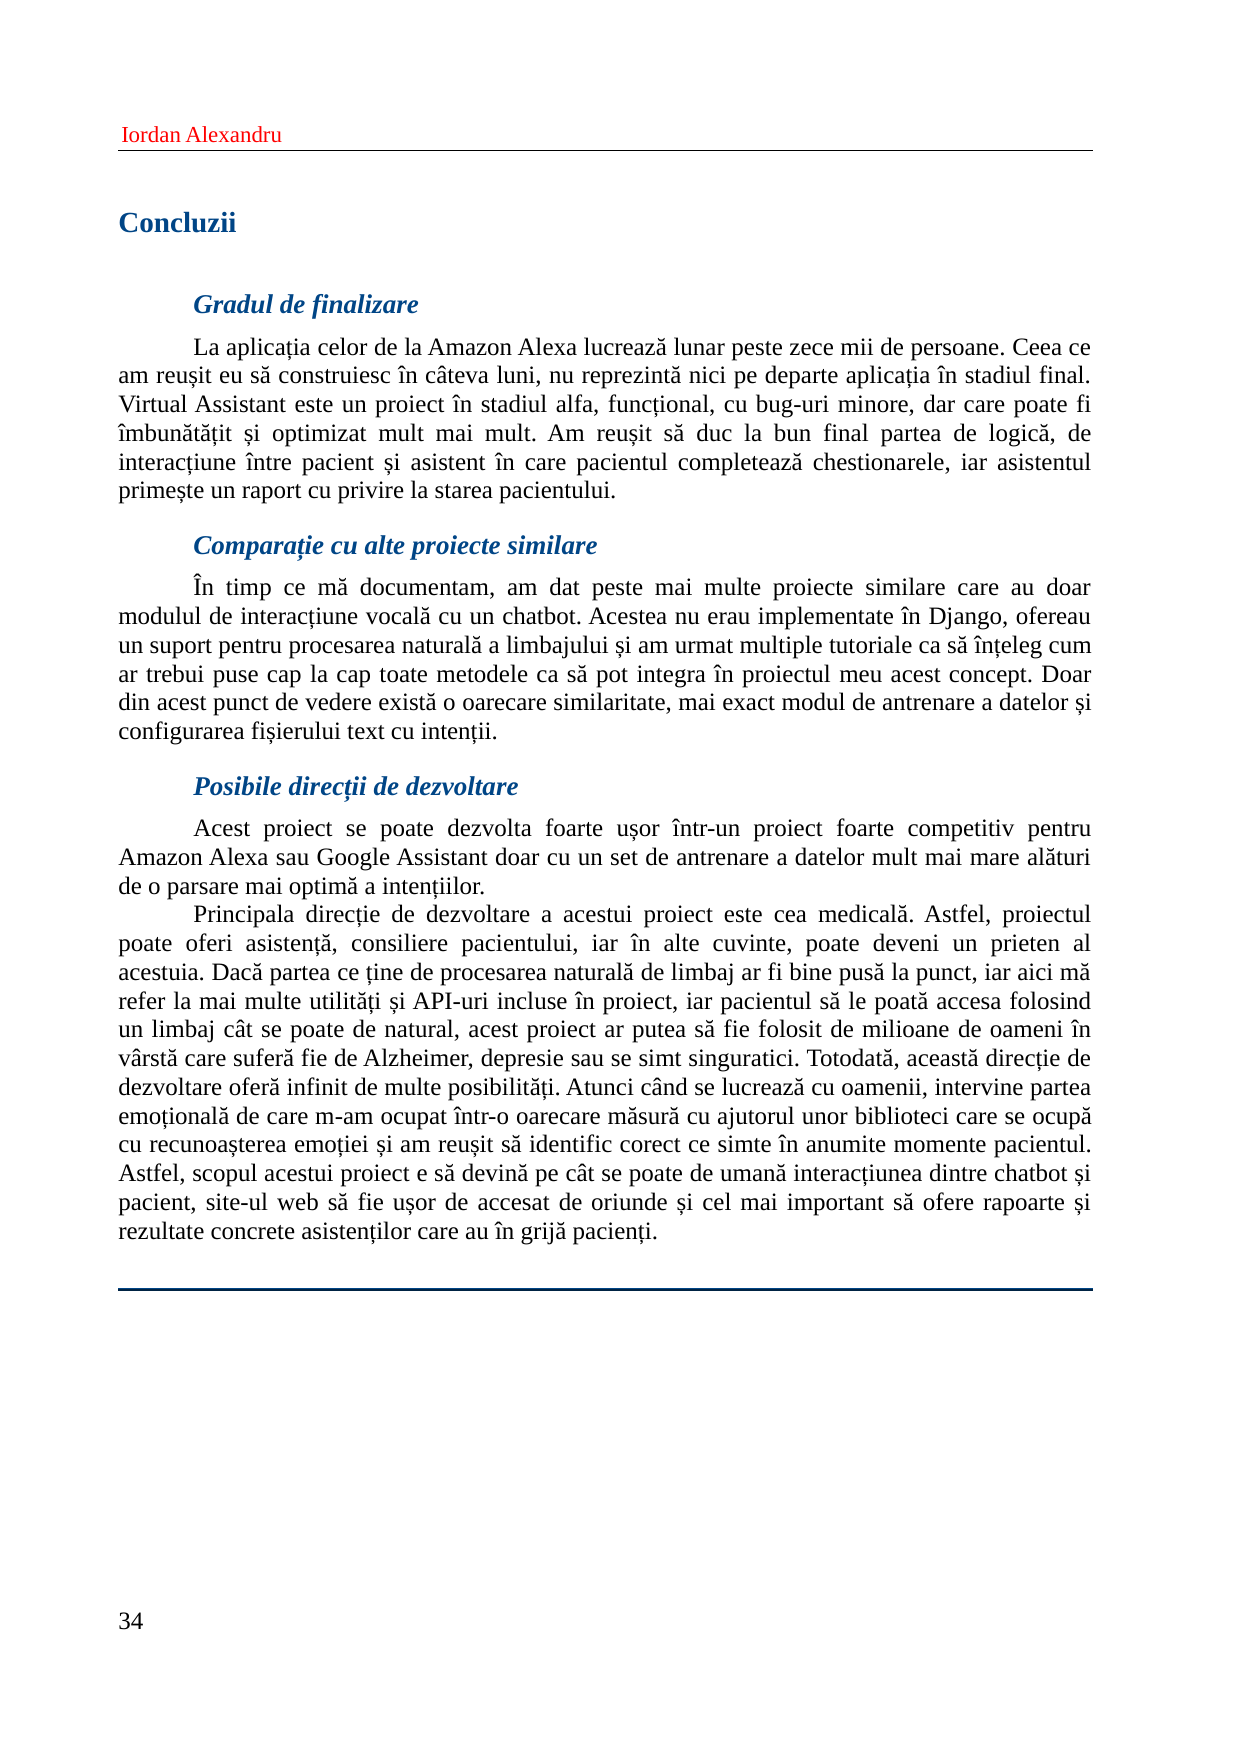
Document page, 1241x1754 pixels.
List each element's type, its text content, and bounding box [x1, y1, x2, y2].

subtitle Gradul de finalizare [193, 288, 1093, 319]
text Acest proiect se poate dezvolta foarte ușor într-un proiect foarte competitiv pentru Amazon Alexa sau Google Assistant doar cu un set de antrenare a datelor mult mai mare alături de o parsare mai optimă a intențiilor. [118, 813, 1093, 899]
subtitle Concluzii [118, 205, 1093, 238]
subtitle Posibile direcții de dezvoltare [193, 770, 1093, 801]
subtitle Comparație cu alte proiecte similare [193, 529, 1093, 560]
text La aplicația celor de la Amazon Alexa lucrează lunar peste zece mii de persoane. Ceea ce am reușit eu să construiesc în câteva luni, nu reprezintă nici pe departe aplicația în stadiul final. Virtual Assistant este un proiect în stadiul alfa, funcțional, cu bug-uri minore, dar care poate fi îmbunătățit și optimizat mult mai mult. Am reușit să duc la bun final partea de logică, de interacțiune între pacient și asistent în care pacientul completează chestionarele, iar asistentul primește un raport cu privire la starea pacientului. [118, 332, 1093, 504]
text Principala direcție de dezvoltare a acestui proiect este cea medicală. Astfel, proiectul poate oferi asistență, consiliere pacientului, iar în alte cuvinte, poate deveni un prieten al acestuia. Dacă partea ce ține de procesarea naturală de limbaj ar fi bine pusă la punct, iar aici mă refer la mai multe utilități și API-uri incluse în proiect, iar pacientul să le poată accesa folosind un limbaj cât se poate de natural, acest proiect ar putea să fie folosit de milioane de oameni în vârstă care suferă fie de Alzheimer, depresie sau se simt singuratici. Totodată, această direcție de dezvoltare oferă infinit de multe posibilități. Atunci când se lucrează cu oamenii, intervine partea emoțională de care m-am ocupat într-o oarecare măsură cu ajutorul unor biblioteci care se ocupă cu recunoașterea emoției și am reușit să identific corect ce simte în anumite momente pacientul. Astfel, scopul acestui proiect e să devină pe cât se poate de umană interacțiunea dintre chatbot și pacient, site-ul web să fie ușor de accesat de oriunde și cel mai important să ofere rapoarte și rezultate concrete asistenților care au în grijă pacienți. [118, 899, 1093, 1244]
text În timp ce mă documentam, am dat peste mai multe proiecte similare care au doar modulul de interacțiune vocală cu un chatbot. Acestea nu erau implementate în Django, ofereau un suport pentru procesarea naturală a limbajului și am urmat multiple tutoriale ca să înțeleg cum ar trebui puse cap la cap toate metodele ca să pot integra în proiectul meu acest concept. Doar din acest punct de vedere există o oarecare similaritate, mai exact modul de antrenare a datelor și configurarea fișierului text cu intenții. [118, 572, 1093, 745]
